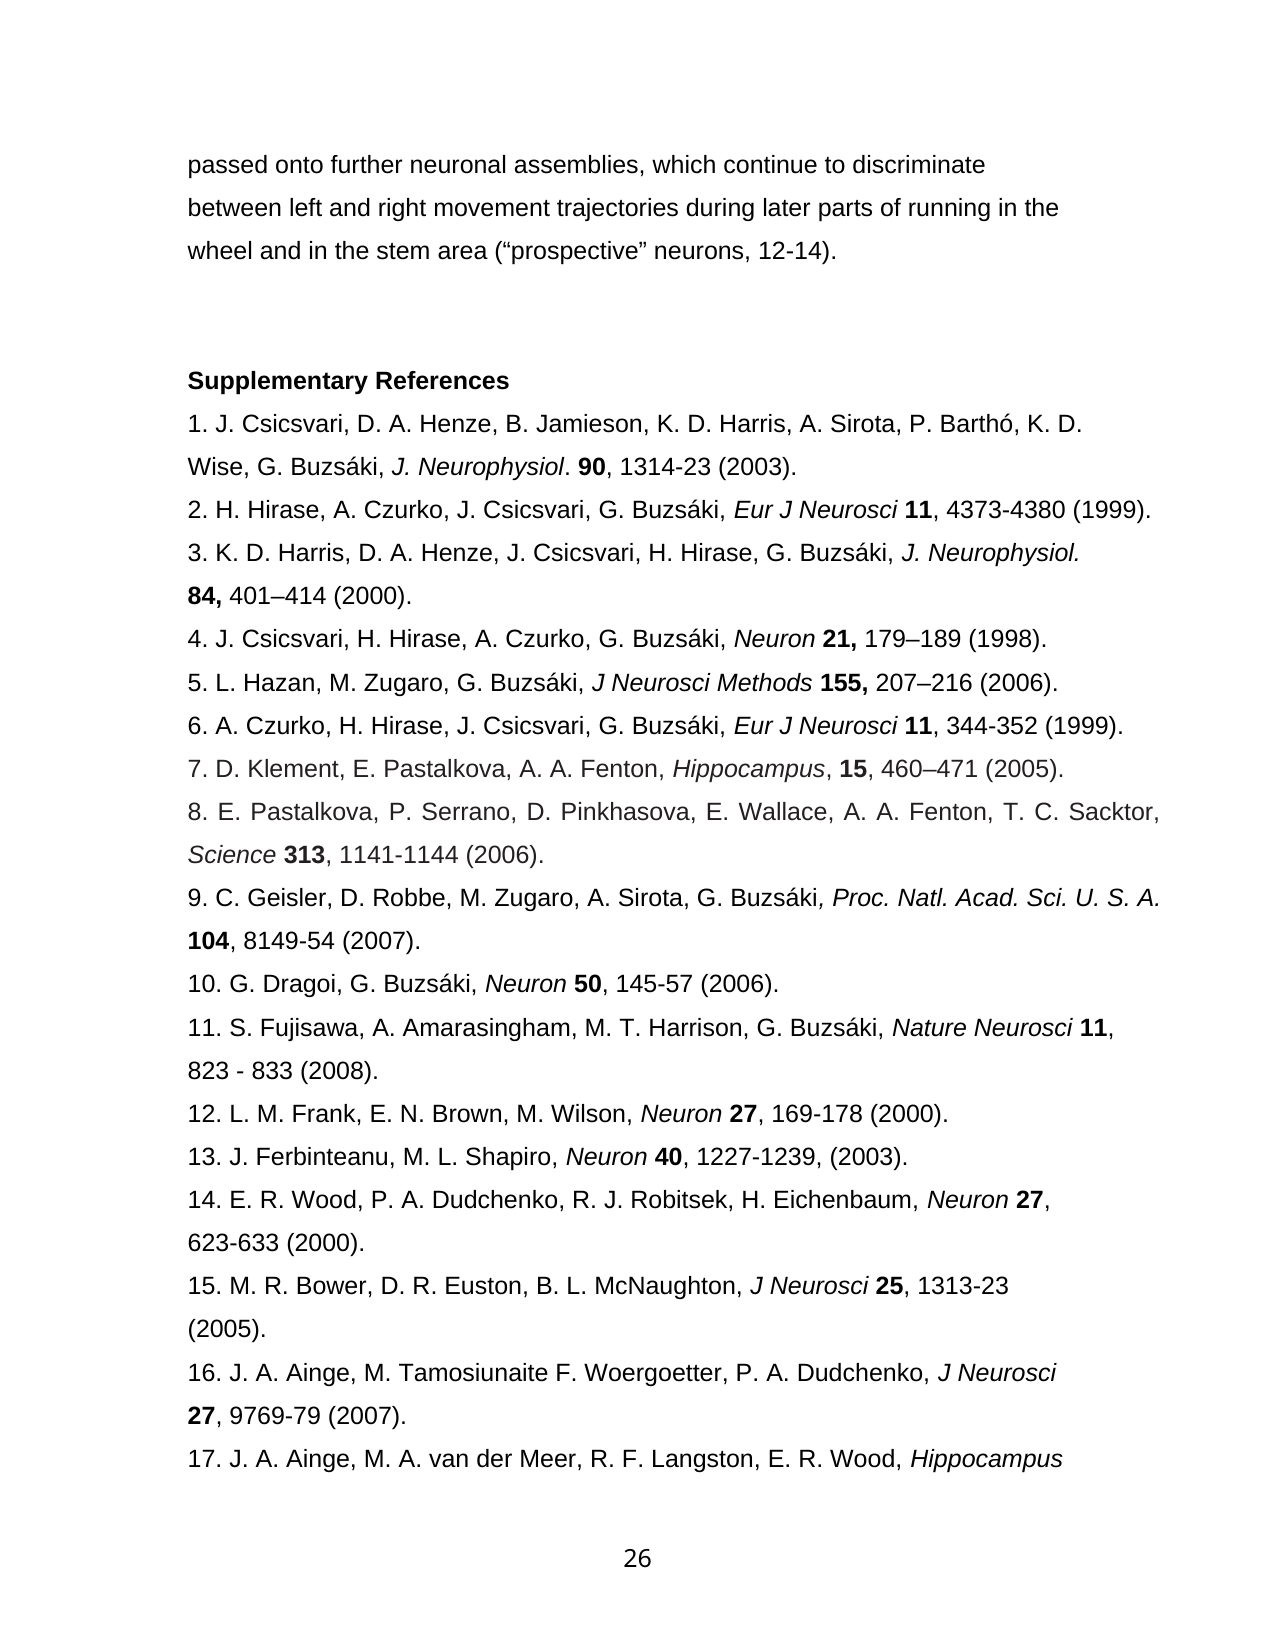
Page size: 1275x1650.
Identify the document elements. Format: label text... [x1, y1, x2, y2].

text 1. J. Csicsvari, D. A. Henze, B. Jamieson, K. D. Harris, A. Sirota, P. Barthó, K. D. Wise, G. Buzsáki, J. Neurophysiol. 90, 1314-23 (2003). [187, 409, 1087, 481]
text 11. S. Fujisawa, A. Amarasingham, M. T. Harrison, G. Buzsáki, Nature Neurosci 11, 823 - 833 (2008). [187, 1012, 1162, 1084]
text 4. J. Csicsvari, H. Hirase, A. Czurko, G. Buzsáki, Neuron 21, 179–189 (1998). [187, 624, 1087, 653]
text 6. A. Czurko, H. Hirase, J. Csicsvari, G. Buzsáki, Eur J Neurosci 11, 344-352 (1999). [187, 711, 1162, 739]
text 16. J. A. Ainge, M. Tamosiunaite F. Woergoetter, P. A. Dudchenko, J Neurosci 27, 9769-79 (2007). [187, 1357, 1087, 1429]
text 17. J. A. Ainge, M. A. van der Meer, R. F. Langston, E. R. Wood, Hippocampus [187, 1444, 1087, 1472]
text 7. D. Klement, E. Pastalkova, A. A. Fenton, Hippocampus, 15, 460–471 (2005). [187, 754, 1162, 782]
text 8. E. Pastalkova, P. Serrano, D. Pinkhasova, E. Wallace, A. A. Fenton, T. C. Sacktor, Science 313, 1141-1144 (2006). [187, 797, 1162, 869]
text 2. H. Hirase, A. Czurko, J. Csicsvari, G. Buzsáki, Eur J Neurosci 11, 4373-4380 (1999). [187, 495, 1162, 524]
text passed onto further neuronal assemblies, which continue to discriminate between left and right movement trajectories during later parts of running in the wheel and in the stem area (“prospective” neurons, 12-14). [187, 150, 1087, 265]
text 12. L. M. Frank, E. N. Brown, M. Wilson, Neuron 27, 169-178 (2000). [187, 1099, 1087, 1127]
text 10. G. Dragoi, G. Buzsáki, Neuron 50, 145-57 (2006). [187, 969, 1162, 998]
text 3. K. D. Harris, D. A. Henze, J. Csicsvari, H. Hirase, G. Buzsáki, J. Neurophysiol. [187, 538, 1087, 567]
text Supplementary References [187, 366, 1162, 394]
text 15. M. R. Bower, D. R. Euston, B. L. McNaughton, J Neurosci 25, 1313-23 (2005). [187, 1271, 1087, 1343]
text 14. E. R. Wood, P. A. Dudchenko, R. J. Robitsek, H. Eichenbaum, Neuron 27, 623-633 (2000). [187, 1185, 1087, 1257]
text 13. J. Ferbinteanu, M. L. Shapiro, Neuron 40, 1227-1239, (2003). [187, 1142, 1087, 1171]
text 84, 401–414 (2000). [187, 581, 1087, 610]
text 5. L. Hazan, M. Zugaro, G. Buzsáki, J Neurosci Methods 155, 207–216 (2006). [187, 667, 1162, 696]
text 9. C. Geisler, D. Robbe, M. Zugaro, A. Sirota, G. Buzsáki, Proc. Natl. Acad. Sci. U. S. A. 104, 8149-54 (2007). [187, 883, 1162, 955]
